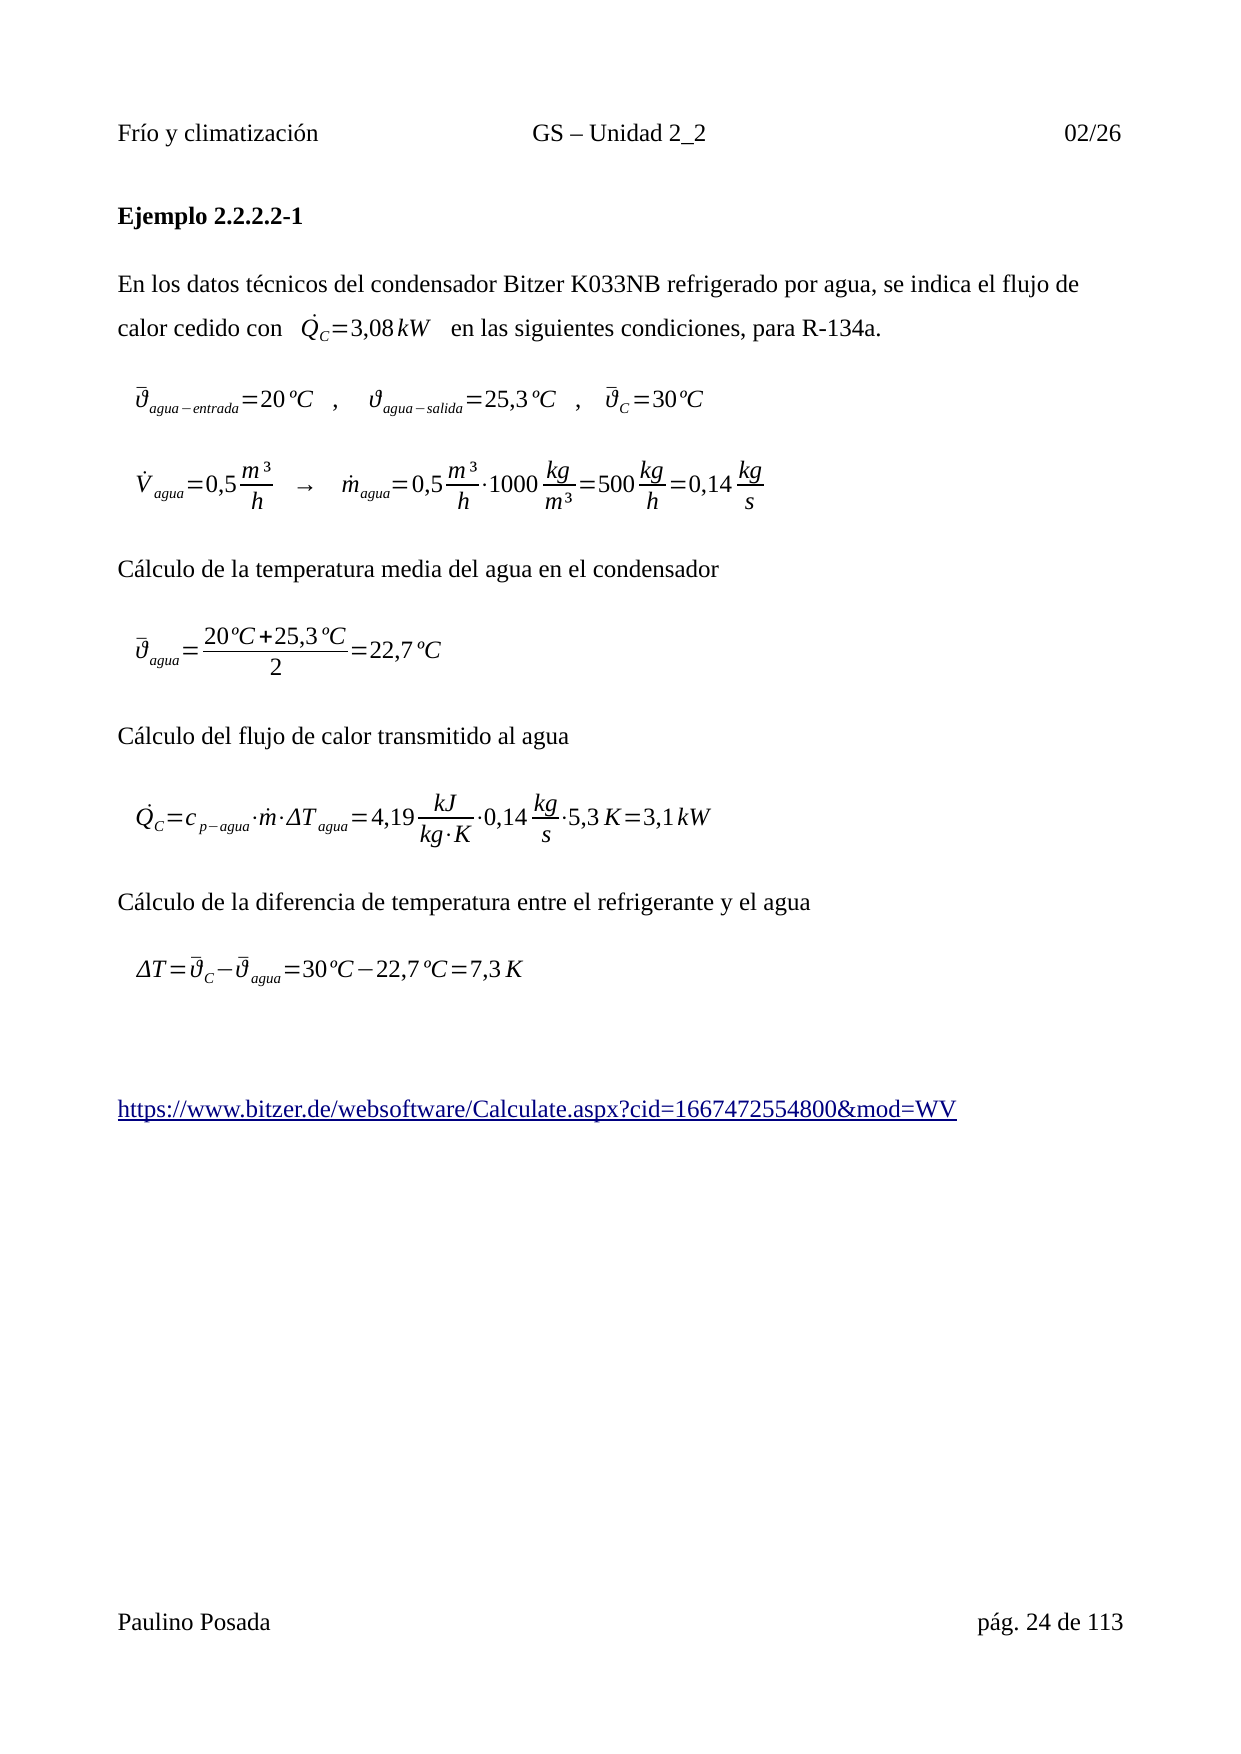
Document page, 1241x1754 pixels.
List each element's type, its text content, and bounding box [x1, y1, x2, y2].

text , , [117, 384, 1123, 417]
text En los datos técnicos del condensador Bitzer K033NB refrigerado por agua, se indica el flujo de calor cedido conen las siguientes condiciones, para R-134a. [117, 269, 1123, 345]
text → [117, 456, 1123, 515]
text https://www.bitzer.de/websoftware/Calculate.aspx?cid=1667472554800&mod=WV [117, 1094, 1123, 1123]
text Cálculo de la temperatura media del agua en el condensador [117, 554, 1123, 583]
text Cálculo de la diferencia de temperatura entre el refrigerante y el agua [117, 887, 1123, 916]
text Ejemplo 2.2.2.2-1 [117, 201, 1123, 230]
text Cálculo del flujo de calor transmitido al agua [117, 721, 1123, 750]
